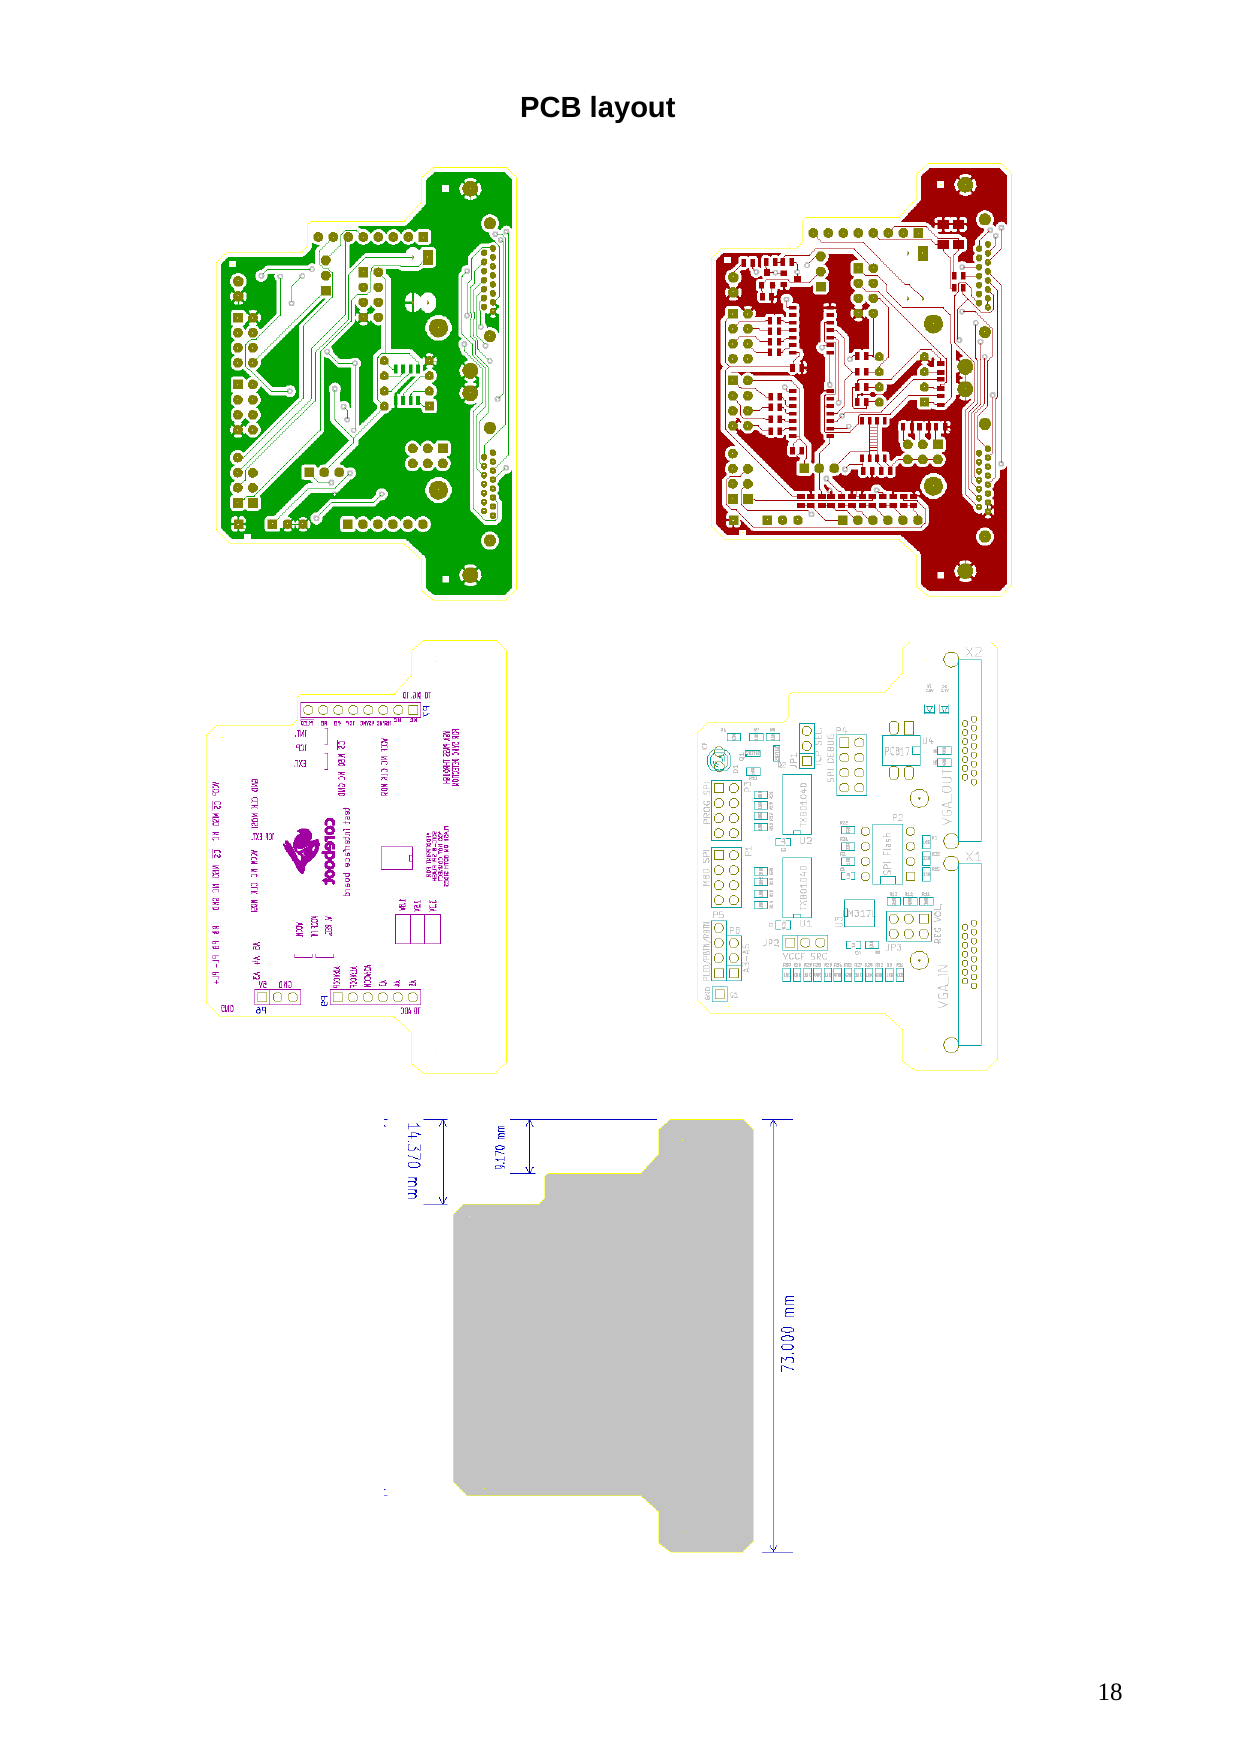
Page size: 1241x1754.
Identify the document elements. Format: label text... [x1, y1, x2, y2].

picture [137, 131, 1089, 1598]
subtitle PCB layout [130, 90, 1065, 124]
